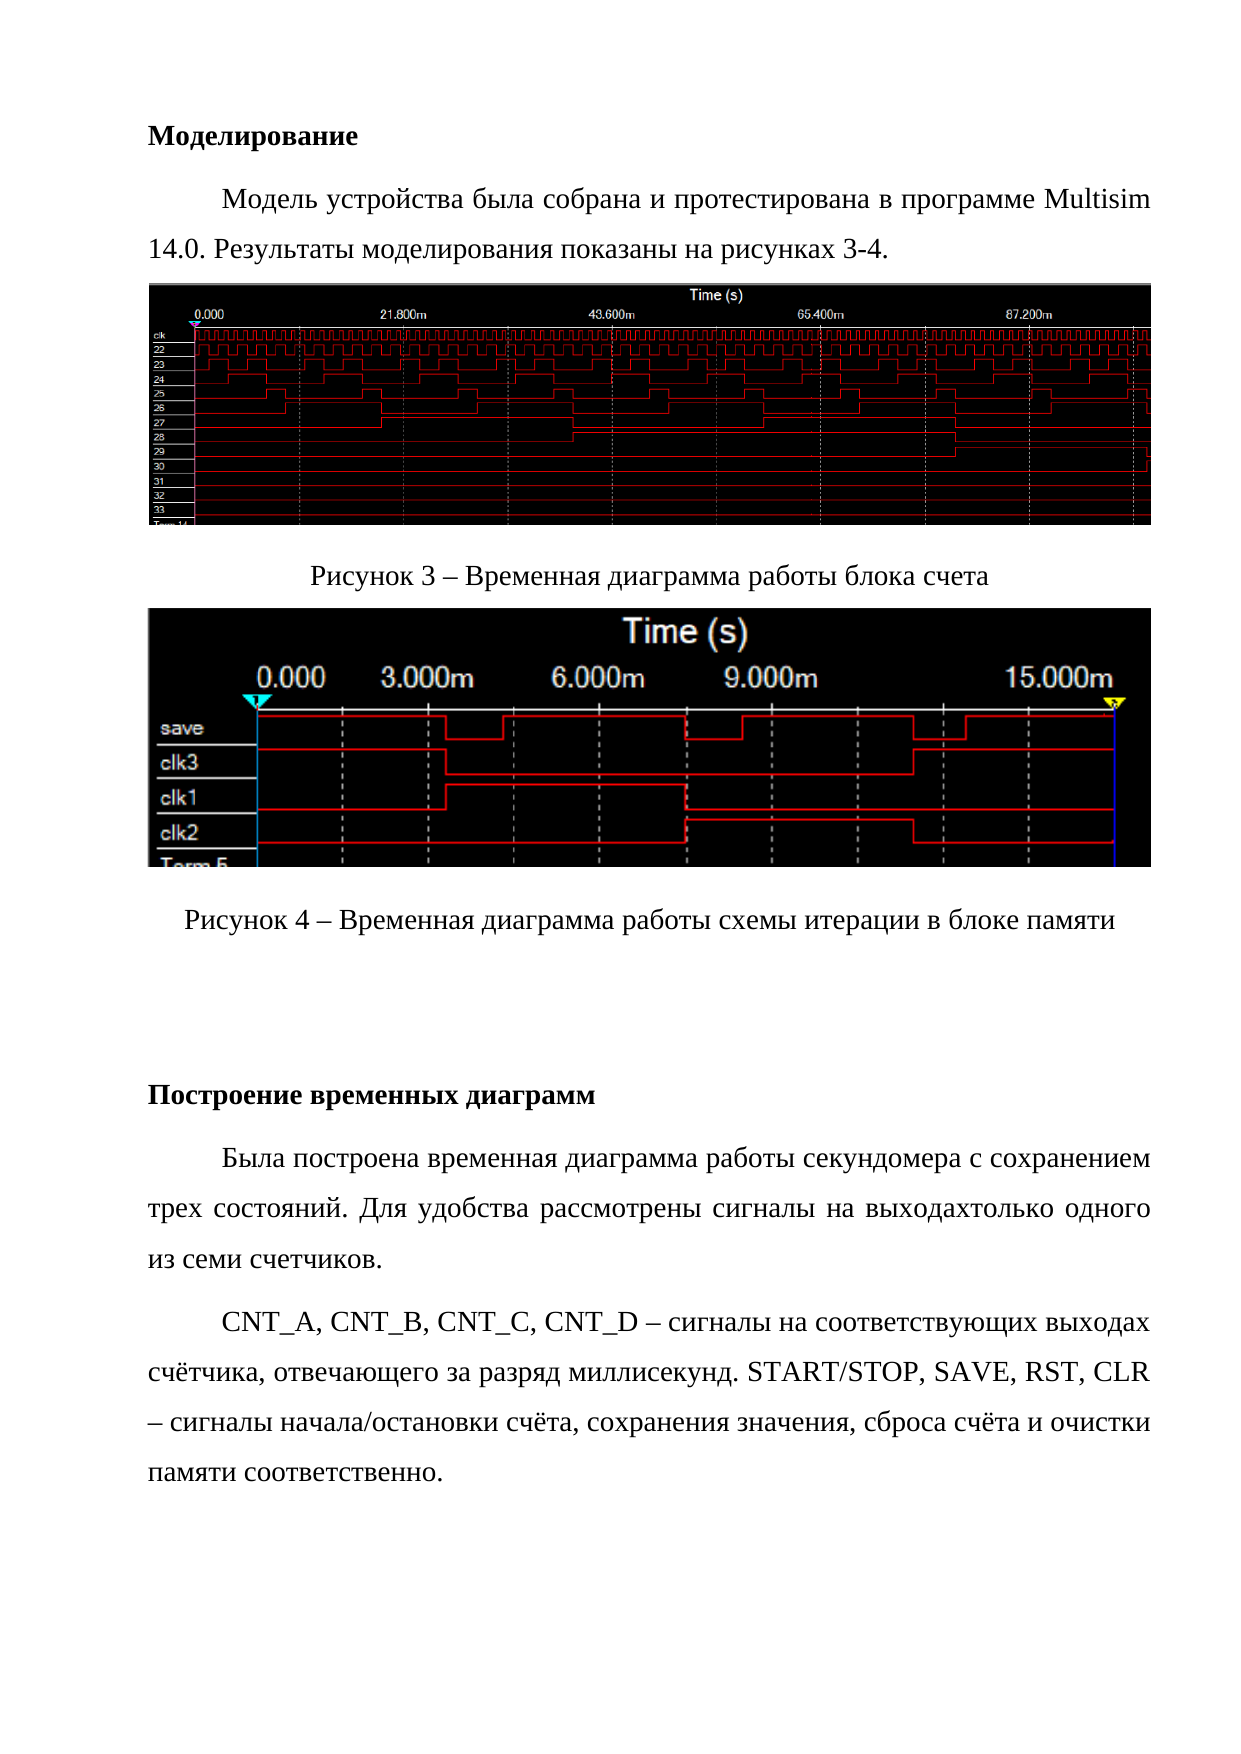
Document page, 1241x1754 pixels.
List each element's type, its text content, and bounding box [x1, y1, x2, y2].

text Модель устройства была собрана и протестирована в программе Multisim 14.0. Результаты моделирования показаны на рисунках 3-4. [148, 181, 1152, 265]
text Была построена временная диаграмма работы секундомера с сохранением трех состояний. Для удобства рассмотрены сигналы на выходахтолько одного из семи счетчиков. [148, 1140, 1152, 1274]
text Рисунок 4 – Временная диаграмма работы схемы итерации в блоке памяти [148, 869, 1152, 935]
subtitle Моделирование [148, 118, 1152, 152]
text Рисунок 3 – Временная диаграмма работы блока счета [148, 525, 1152, 592]
subtitle Построение временных диаграмм [148, 1077, 1152, 1111]
picture [147, 281, 1152, 525]
picture [147, 608, 1152, 869]
text CNT_A, CNT_B, CNT_C, CNT_D – сигналы на соответствующих выходах счётчика, отвечающего за разряд миллисекунд. START/STOP, SAVE, RST, CLR – сигналы начала/остановки счёта, сохранения значения, сброса счёта и очистки памяти соответственно. [148, 1304, 1152, 1488]
